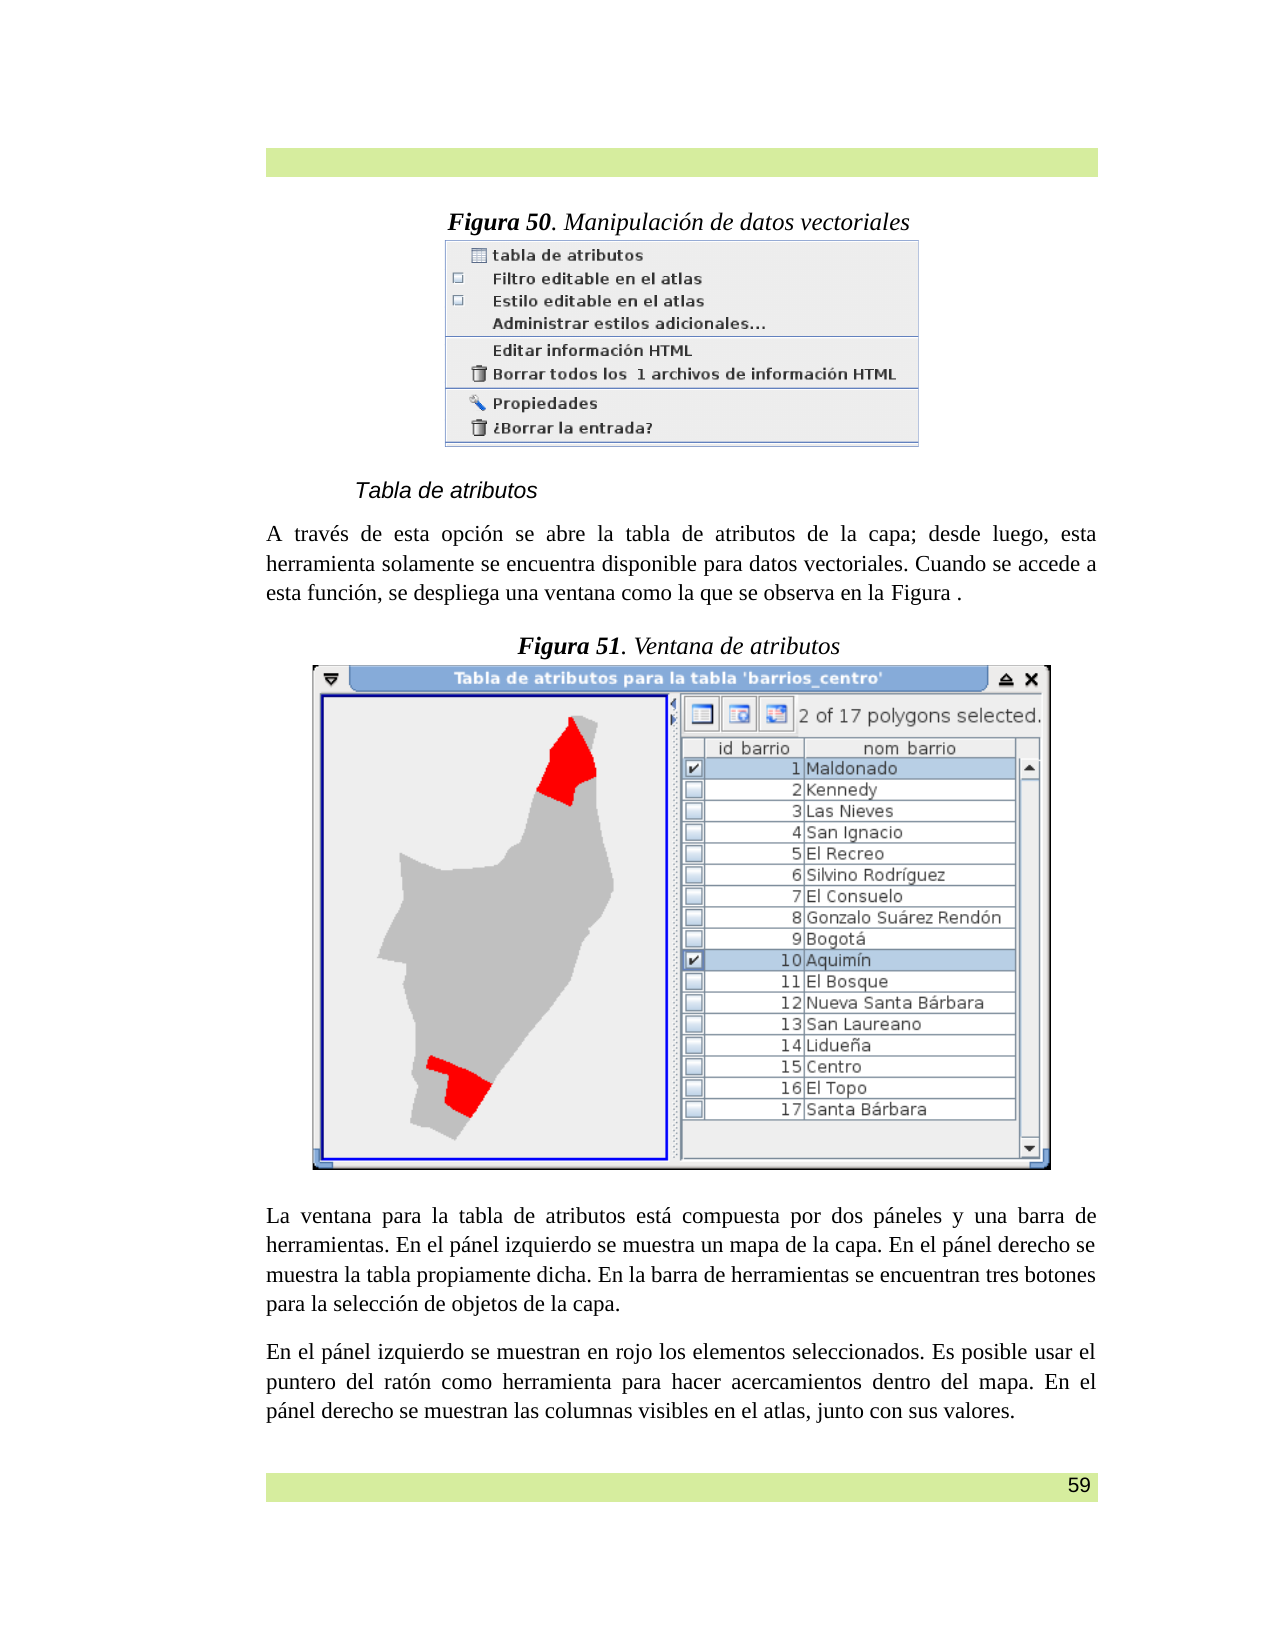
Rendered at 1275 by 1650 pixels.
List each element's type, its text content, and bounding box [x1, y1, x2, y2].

text Figura 50. Manipulación de datos vectoriales [266, 207, 1098, 235]
subtitle Tabla de atributos [354, 477, 1098, 503]
text A través de esta opción se abre la tabla de atributos de la capa; desde luego, esta herramienta solamente se encuentra disponible para datos vectoriales. Cuando se accede a esta función, se despliega una ventana como la que se observa en la Figura . [266, 518, 1098, 607]
picture [312, 665, 1051, 1170]
text La ventana para la tabla de atributos está compuesta por dos páneles y una barra de herramientas. En el pánel izquierdo se muestra un mapa de la capa. En el pánel derecho se muestra la tabla propiamente dicha. En la barra de herramientas se encuentran tres botones para la selección de objetos de la capa. [266, 1200, 1098, 1318]
text En el pánel izquierdo se muestran en rojo los elementos seleccionados. Es posible usar el puntero del ratón como herramienta para hacer acercamientos dentro del mapa. En el pánel derecho se muestran las columnas visibles en el atlas, junto con sus valores. [266, 1336, 1098, 1424]
text Figura 51. Ventana de atributos [266, 631, 1098, 660]
picture [444, 240, 919, 447]
